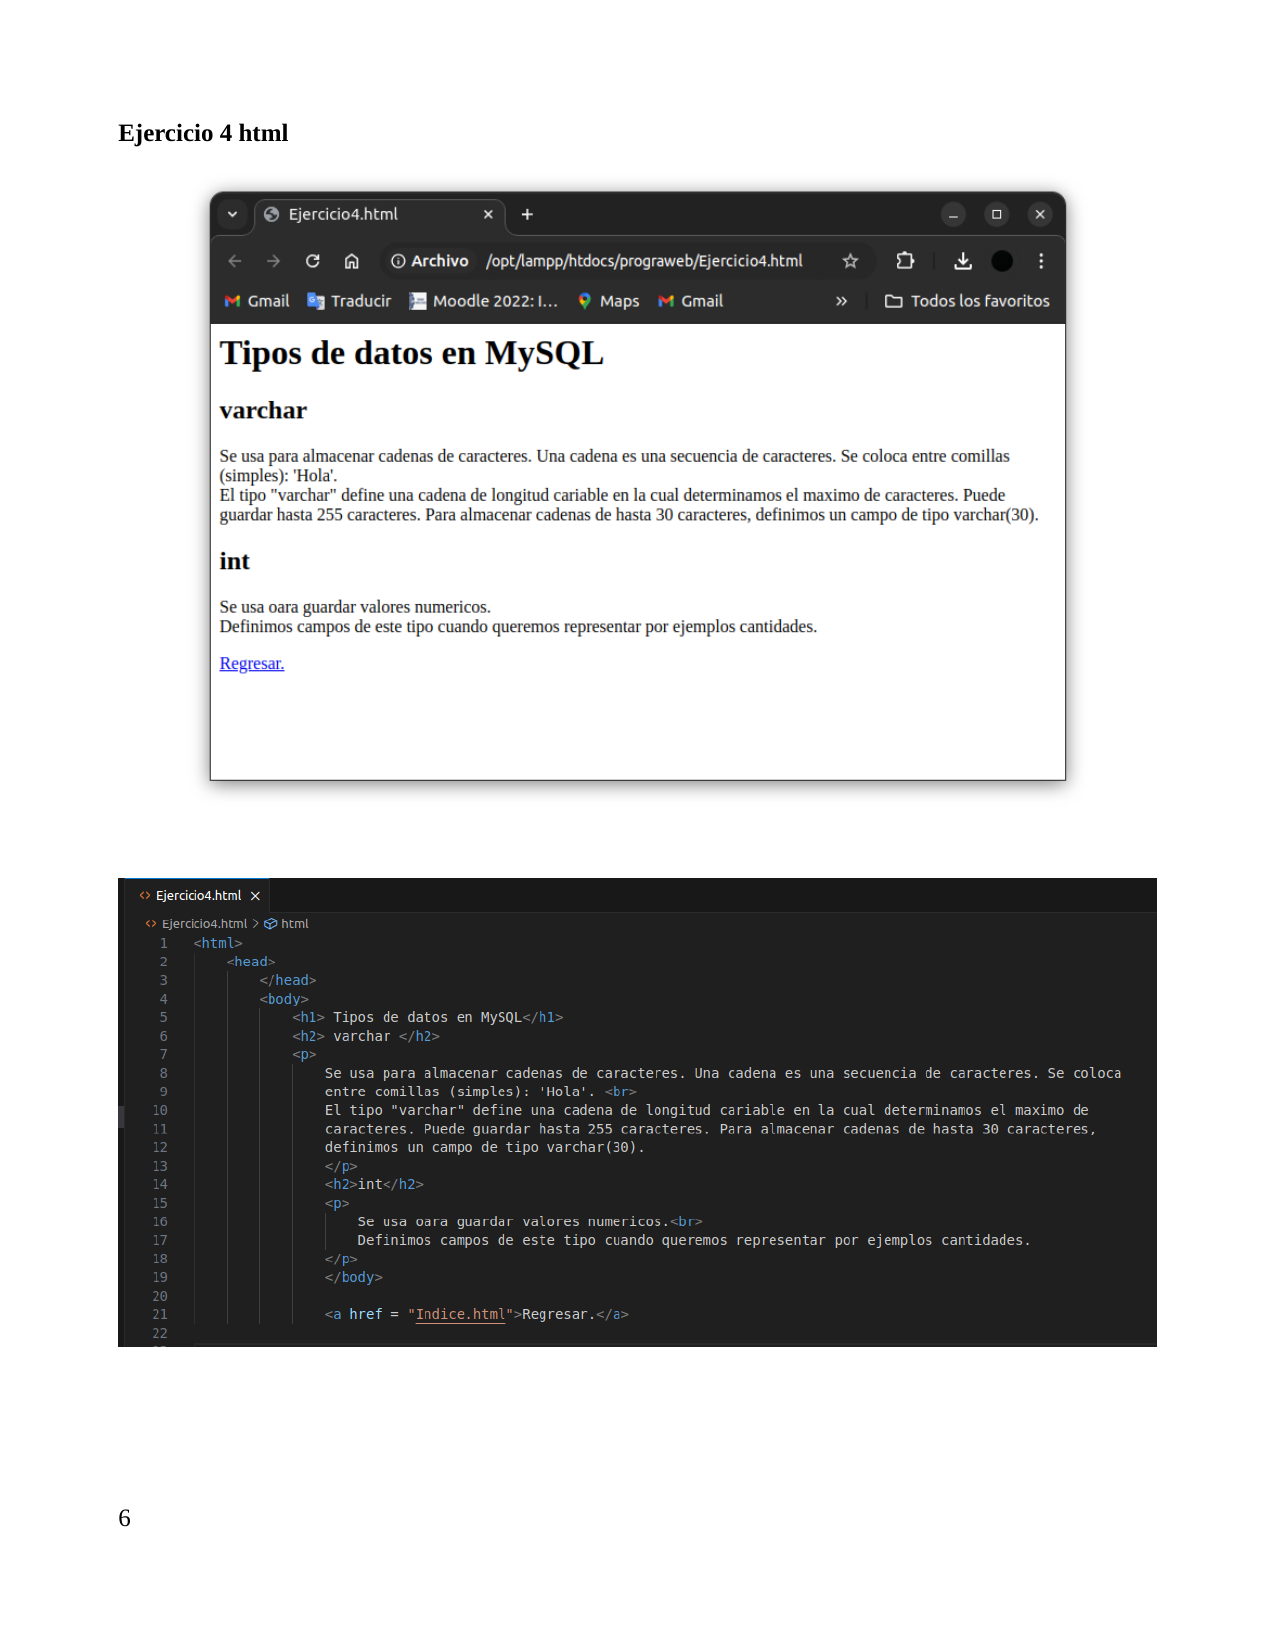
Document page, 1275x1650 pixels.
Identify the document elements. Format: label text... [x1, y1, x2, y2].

subtitle Ejercicio 4 html [118, 118, 1157, 147]
picture [187, 172, 1088, 807]
picture [118, 878, 1157, 1347]
